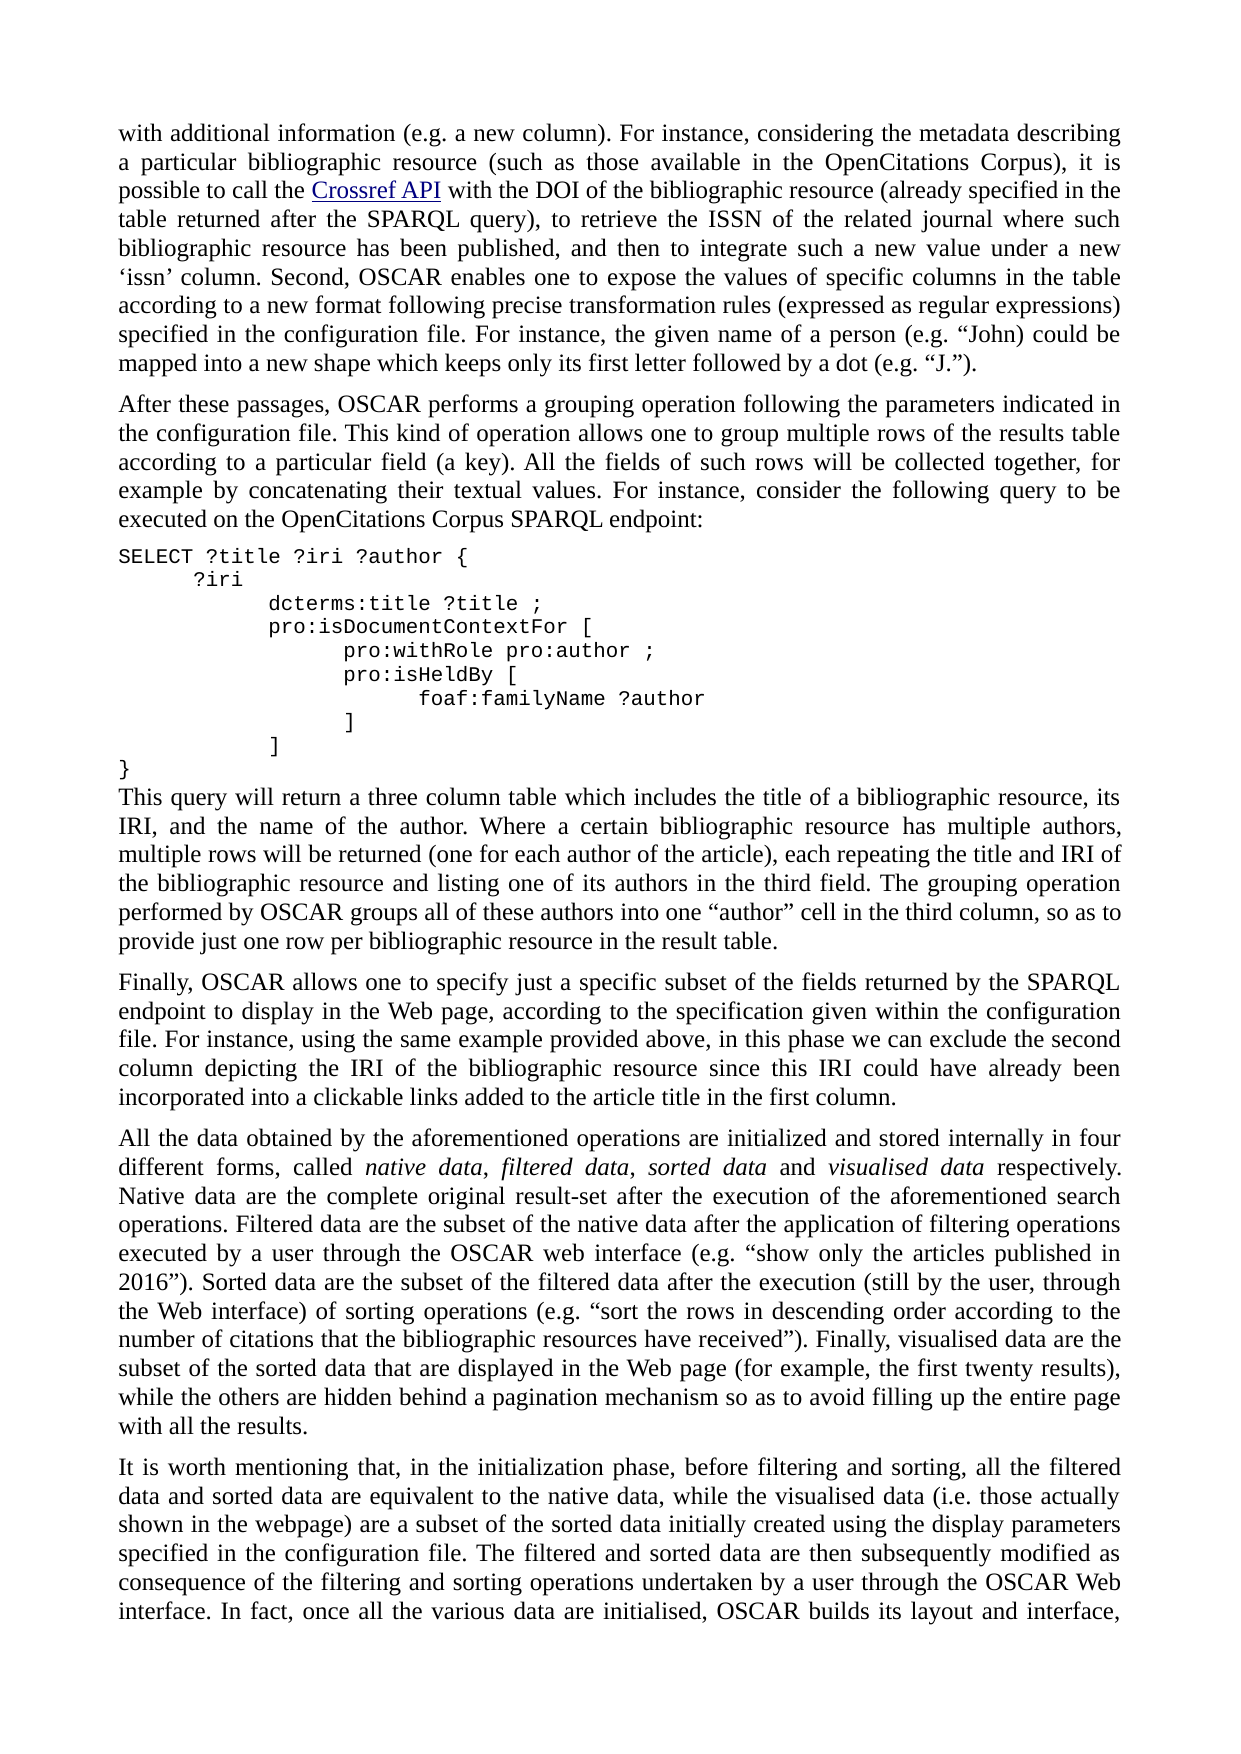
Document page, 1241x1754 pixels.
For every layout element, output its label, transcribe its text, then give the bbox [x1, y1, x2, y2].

text dcterms:title ?title ; [118, 593, 1122, 617]
text This query will return a three column table which includes the title of a bibliographic resource, its IRI, and the name of the author. Where a certain bibliographic resource has multiple authors, multiple rows will be returned (one for each author of the article), each repeating the title and IRI of the bibliographic resource and listing one of its authors in the third field. The grouping operation performed by OSCAR groups all of these authors into one “author” cell in the third column, so as to provide just one row per bibliographic resource in the result table. [118, 782, 1122, 954]
text } [118, 758, 1122, 782]
text All the data obtained by the aforementioned operations are initialized and stored internally in four different forms, called native data, filtered data, sorted data and visualised data respectively. Native data are the complete original result-set after the execution of the aforementioned search operations. Filtered data are the subset of the native data after the application of filtering operations executed by a user through the OSCAR web interface (e.g. “show only the articles published in 2016”). Sorted data are the subset of the filtered data after the execution (still by the user, through the Web interface) of sorting operations (e.g. “sort the rows in descending order according to the number of citations that the bibliographic resources have received”). Finally, visualised data are the subset of the sorted data that are displayed in the Web page (for example, the first twenty results), while the others are hidden behind a pagination mechanism so as to avoid filling up the entire page with all the results. [118, 1123, 1122, 1439]
text SELECT ?title ?iri ?author { [118, 546, 1122, 569]
text pro:isDocumentContextFor [ [118, 617, 1122, 640]
text foaf:familyName ?author [118, 687, 1122, 711]
text ] [118, 735, 1122, 758]
text ] [118, 711, 1122, 735]
text pro:withRole pro:author ; [118, 640, 1122, 664]
text ?iri [118, 569, 1122, 593]
text pro:isHeldBy [ [118, 664, 1122, 687]
text It is worth mentioning that, in the initialization phase, before filtering and sorting, all the filtered data and sorted data are equivalent to the native data, while the visualised data (i.e. those actually shown in the webpage) are a subset of the sorted data initially created using the display parameters specified in the configuration file. The filtered and sorted data are then subsequently modified as consequence of the filtering and sorting operations undertaken by a user through the OSCAR Web interface. In fact, once all the various data are initialised, OSCAR builds its layout and interface, [118, 1452, 1122, 1624]
text with additional information (e.g. a new column). For instance, considering the metadata describing a particular bibliographic resource (such as those available in the OpenCitations Corpus), it is possible to call the Crossref API with the DOI of the bibliographic resource (already specified in the table returned after the SPARQL query), to retrieve the ISSN of the related journal where such bibliographic resource has been published, and then to integrate such a new value under a new ‘issn’ column. Second, OSCAR enables one to expose the values of specific columns in the table according to a new format following precise transformation rules (expressed as regular expressions) specified in the configuration file. For instance, the given name of a person (e.g. “John) could be mapped into a new shape which keeps only its first letter followed by a dot (e.g. “J.”). [118, 118, 1122, 377]
text Finally, OSCAR allows one to specify just a specific subset of the fields returned by the SPARQL endpoint to display in the Web page, according to the specification given within the configuration file. For instance, using the same example provided above, in this phase we can exclude the second column depicting the IRI of the bibliographic resource since this IRI could have already been incorporated into a clickable links added to the article title in the first column. [118, 967, 1122, 1111]
text After these passages, OSCAR performs a grouping operation following the parameters indicated in the configuration file. This kind of operation allows one to group multiple rows of the results table according to a particular field (a key). All the fields of such rows will be collected together, for example by concatenating their textual values. For instance, consider the following query to be executed on the OpenCitations Corpus SPARQL endpoint: [118, 389, 1122, 533]
